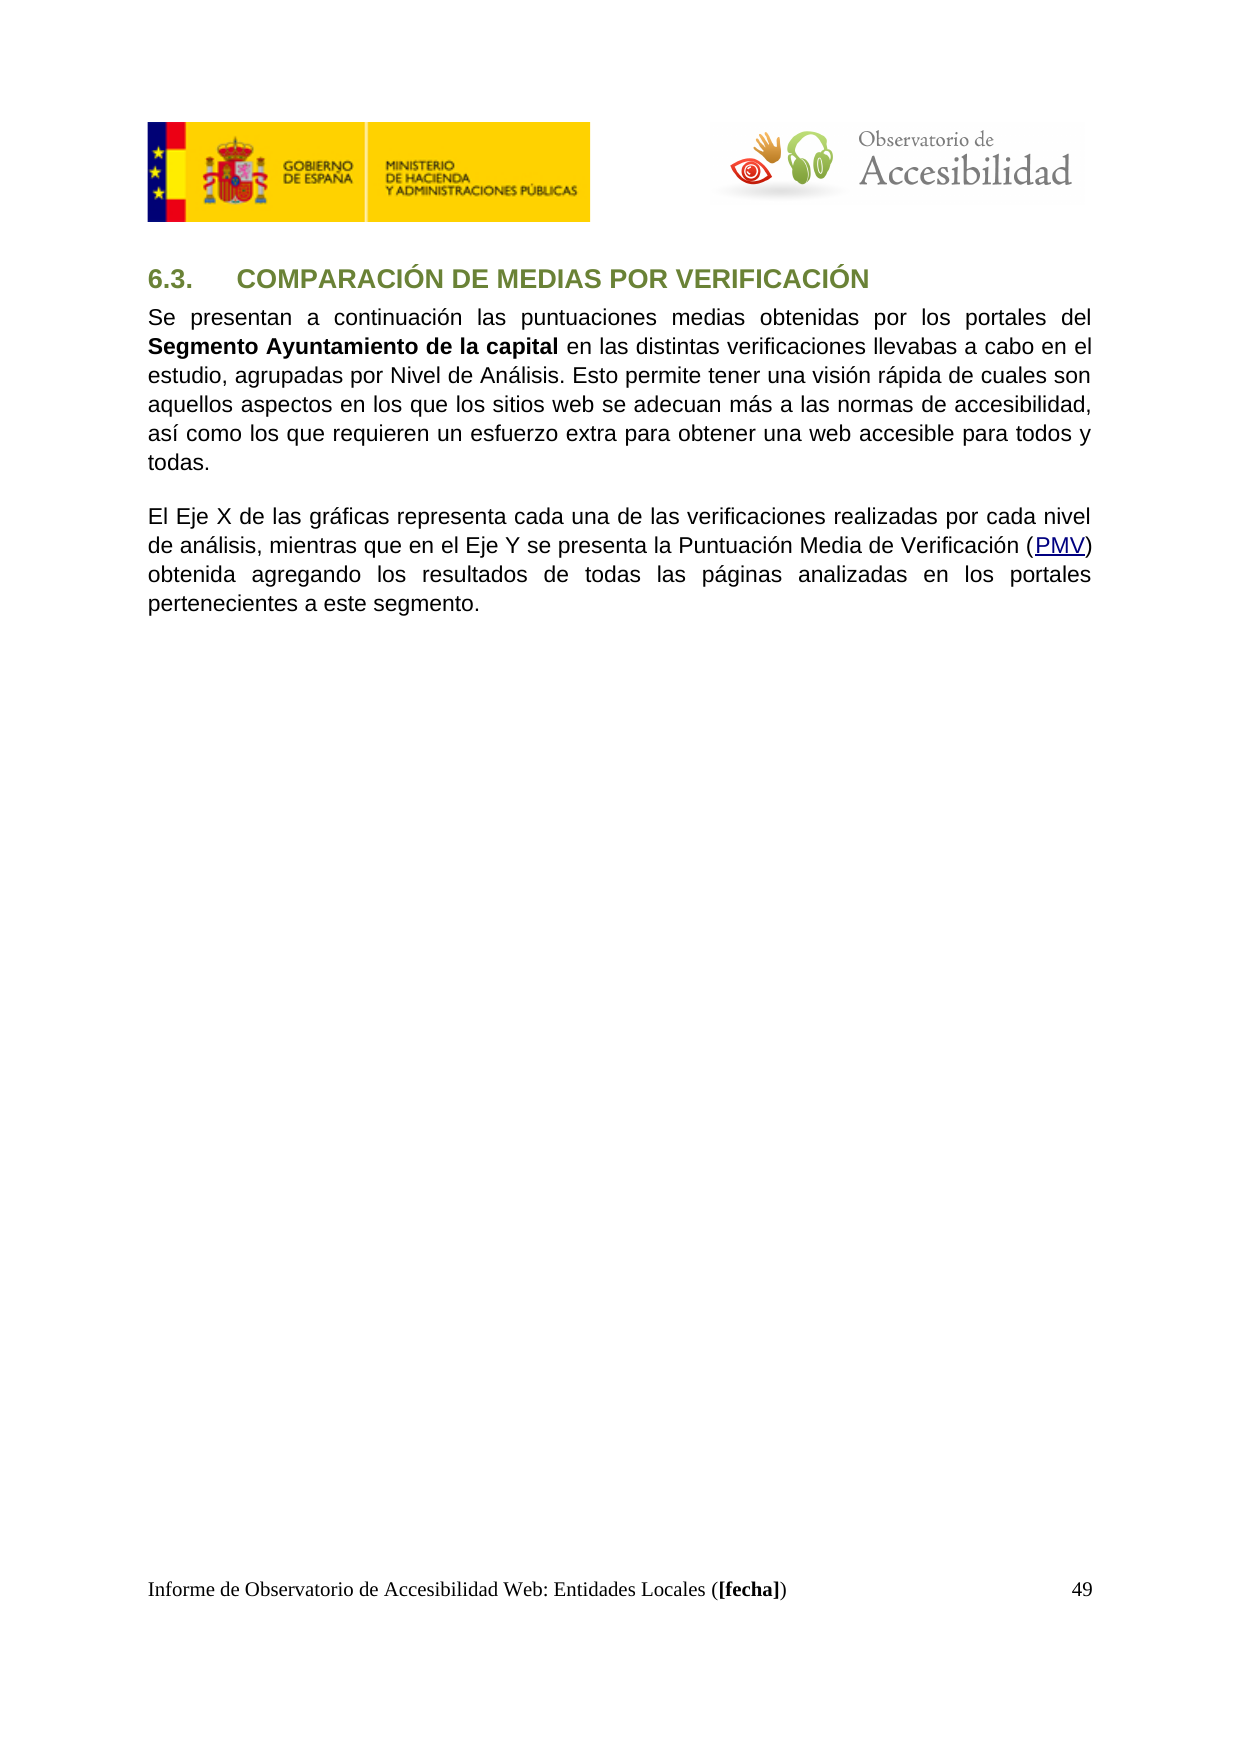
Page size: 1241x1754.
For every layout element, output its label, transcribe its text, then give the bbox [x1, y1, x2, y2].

text El Eje X de las gráficas representa cada una de las verificaciones realizadas por cada nivel de análisis, mientras que en el Eje Y se presenta la Puntuación Media de Verificación (PMV) obtenida agregando los resultados de todas las páginas analizadas en los portales pertenecientes a este segmento. [148, 503, 1092, 616]
text Se presentan a continuación las puntuaciones medias obtenidas por los portales del Segmento Ayuntamiento de la capital en las distintas verificaciones llevabas a cabo en el estudio, agrupadas por Nivel de Análisis. Esto permite tener una visión rápida de cuales son aquellos aspectos en los que los sitios web se adecuan más a las normas de accesibilidad, así como los que requieren un esfuerzo extra para obtener una web accesible para todos y todas. [148, 304, 1092, 475]
picture [710, 122, 1086, 205]
list Comparación de medias por verificación [148, 263, 1092, 294]
picture [147, 122, 591, 222]
